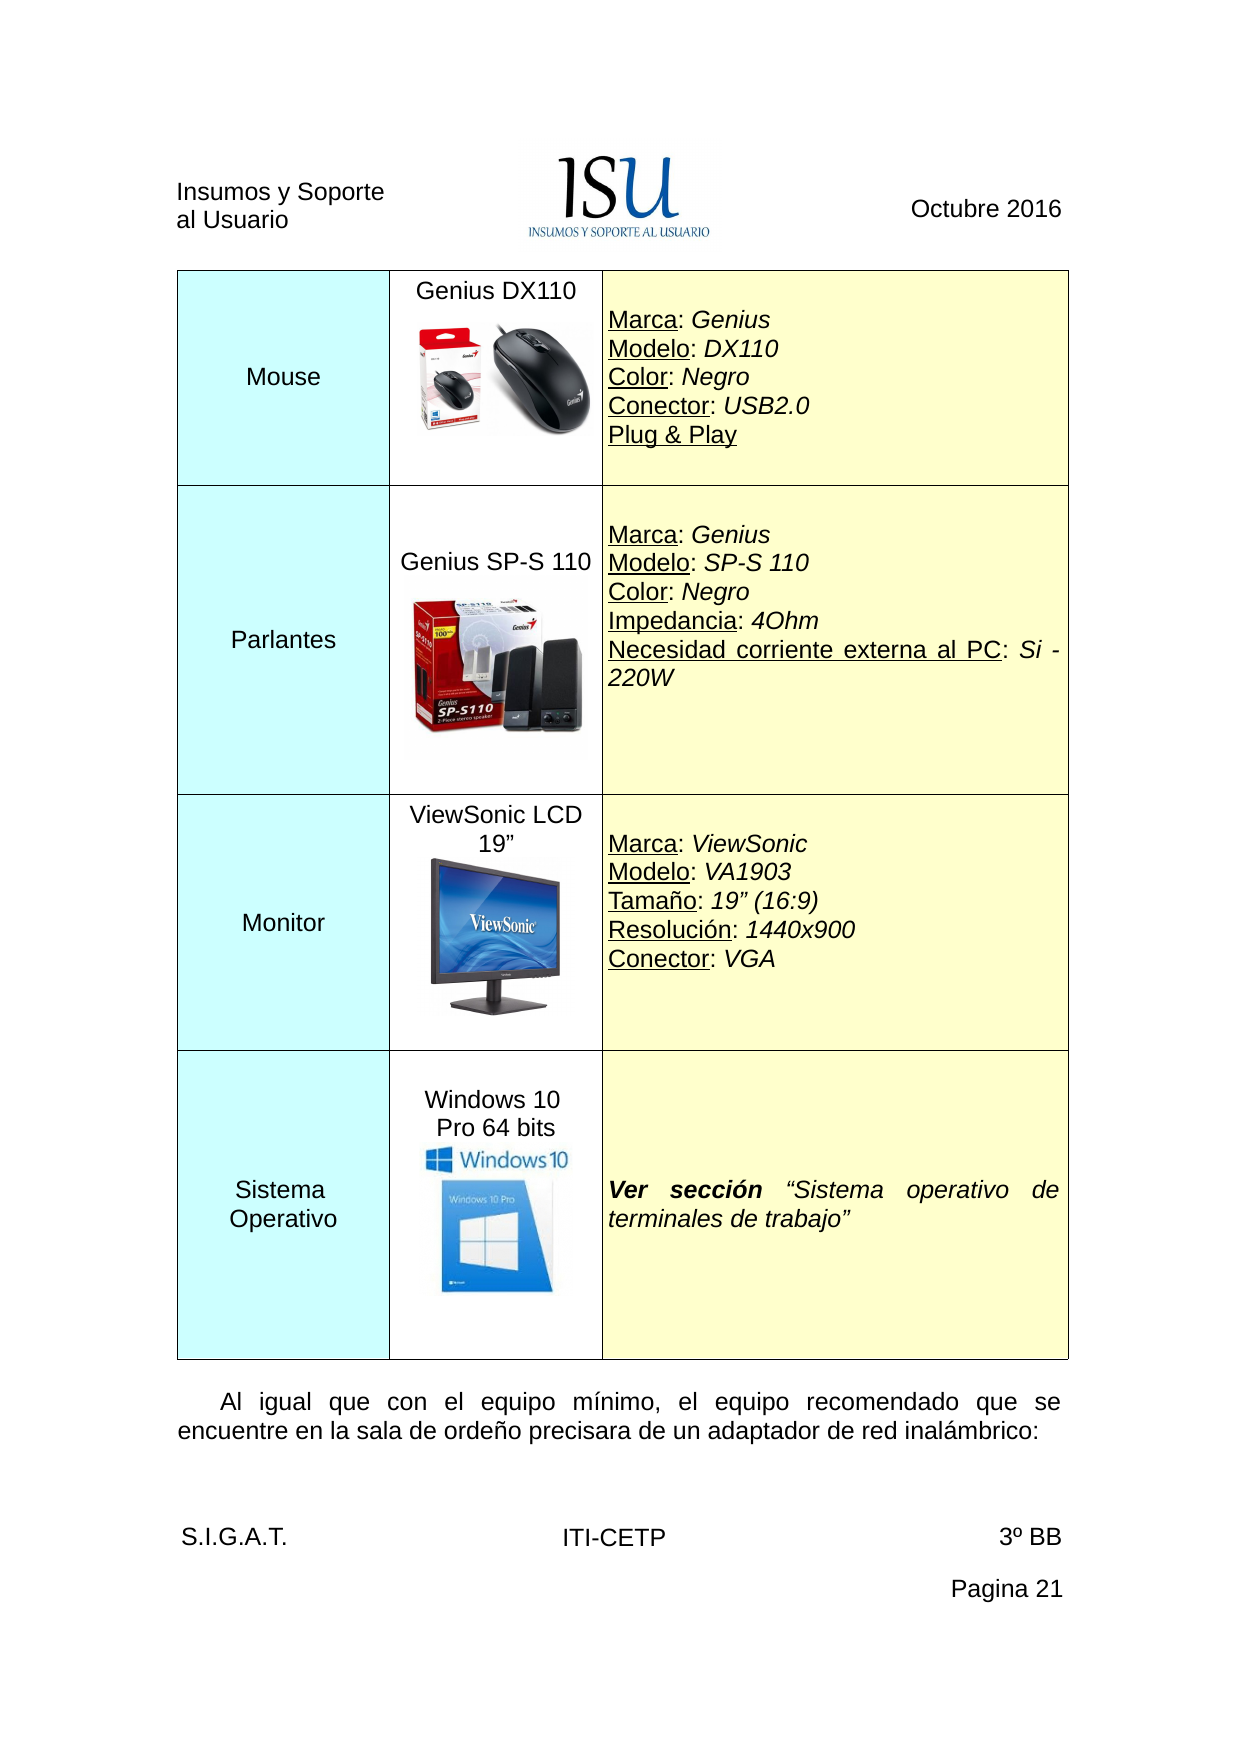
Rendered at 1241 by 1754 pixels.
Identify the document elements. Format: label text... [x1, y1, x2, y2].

table_cell Monitor [178, 795, 389, 1050]
table_cell Marca: Genius Modelo: SP-S 110 Color: Negro Impedancia: 4Ohm Necesidad corriente externa al PC: Si - 220W [603, 486, 1068, 794]
picture [417, 322, 594, 436]
picture [416, 857, 575, 1016]
picture [517, 138, 723, 252]
table_cell Marca: Genius Modelo: DX110 Color: Negro Conector: USB2.0 Plug & Play [603, 271, 1068, 485]
table_cell Ver sección “Sistema operativo de terminales de trabajo” [603, 1051, 1068, 1358]
table_cell Genius DX110 [390, 271, 602, 485]
table_cell Windows 10 Pro 64 bits [390, 1051, 602, 1358]
table_cell [390, 858, 602, 1050]
table_cell Marca: ViewSonic Modelo: VA1903 Tamaño: 19” (16:9) Resolución: 1440x900 Conector: VGA [603, 795, 1068, 1050]
table_cell ViewSonic LCD 19” [390, 795, 602, 857]
table_cell Sistema Operativo [178, 1051, 389, 1358]
table_cell Parlantes [178, 486, 389, 794]
table_cell Genius SP-S 110 [390, 486, 602, 759]
text Al igual que con el equipo mínimo, el equipo recomendado que se encuentre en la sala de ordeño precisara de un adaptador de red inalámbrico: [177, 1387, 1063, 1445]
picture [419, 1142, 573, 1296]
table_cell Mouse [178, 271, 389, 485]
picture [403, 575, 588, 760]
table_cell [390, 760, 602, 794]
